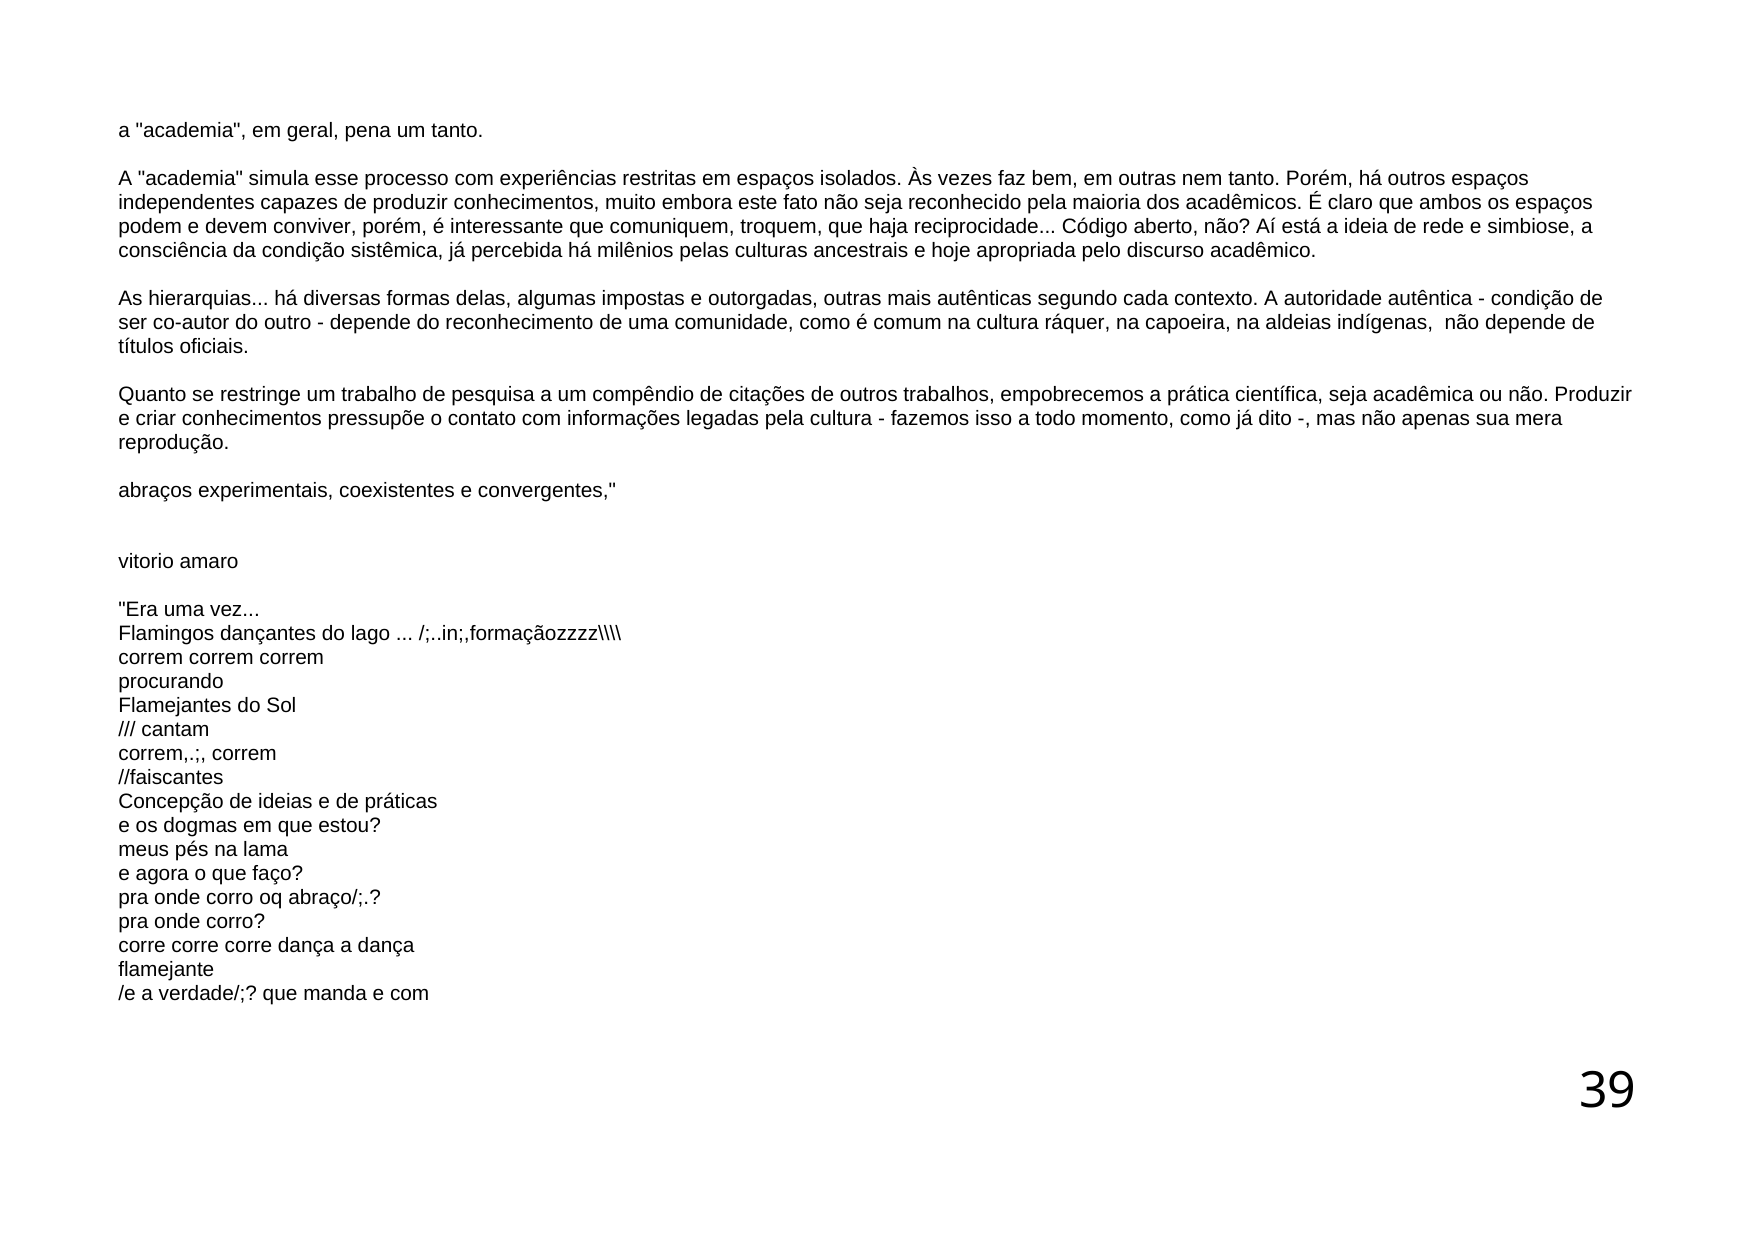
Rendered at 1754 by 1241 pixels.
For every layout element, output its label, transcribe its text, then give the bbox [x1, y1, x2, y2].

text a "academia", em geral, pena um tanto. [118, 118, 1636, 142]
text Concepção de ideias e de práticas [118, 789, 1636, 813]
text pra onde corro oq abraço/;.? [118, 885, 1636, 909]
text As hierarquias... há diversas formas delas, algumas impostas e outorgadas, outras mais autênticas segundo cada contexto. A autoridade autêntica - condição de ser co-autor do outro - depende do reconhecimento de uma comunidade, como é comum na cultura ráquer, na capoeira, na aldeias indígenas, não depende de títulos oficiais. [118, 286, 1636, 358]
text Flamingos dançantes do lago ... /;..in;,formaçãozzzz\\\\ [118, 621, 1636, 645]
text /// cantam [118, 717, 1636, 741]
text pra onde corro? [118, 909, 1636, 933]
text e agora o que faço? [118, 861, 1636, 885]
text abraços experimentais, coexistentes e convergentes," [118, 477, 1636, 501]
text Quanto se restringe um trabalho de pesquisa a um compêndio de citações de outros trabalhos, empobrecemos a prática científica, seja acadêmica ou não. Produzir e criar conhecimentos pressupõe o contato com informações legadas pela cultura - fazemos isso a todo momento, como já dito -, mas não apenas sua mera reprodução. [118, 382, 1636, 453]
text /e a verdade/;? que manda e com [118, 981, 1636, 1004]
text procurando [118, 669, 1636, 693]
text "Era uma vez... [118, 597, 1636, 621]
text A "academia" simula esse processo com experiências restritas em espaços isolados. Às vezes faz bem, em outras nem tanto. Porém, há outros espaços independentes capazes de produzir conhecimentos, muito embora este fato não seja reconhecido pela maioria dos acadêmicos. É claro que ambos os espaços podem e devem conviver, porém, é interessante que comuniquem, troquem, que haja reciprocidade... Código aberto, não? Aí está a ideia de rede e simbiose, a consciência da condição sistêmica, já percebida há milênios pelas culturas ancestrais e hoje apropriada pelo discurso acadêmico. [118, 166, 1636, 262]
text vitorio amaro [118, 549, 1636, 573]
text e os dogmas em que estou? [118, 813, 1636, 837]
text flamejante [118, 957, 1636, 981]
text meus pés na lama [118, 837, 1636, 861]
text correm,.;, correm [118, 741, 1636, 765]
text corre corre corre dança a dança [118, 933, 1636, 957]
text //faiscantes [118, 765, 1636, 789]
text Flamejantes do Sol [118, 693, 1636, 717]
text correm correm correm [118, 645, 1636, 669]
